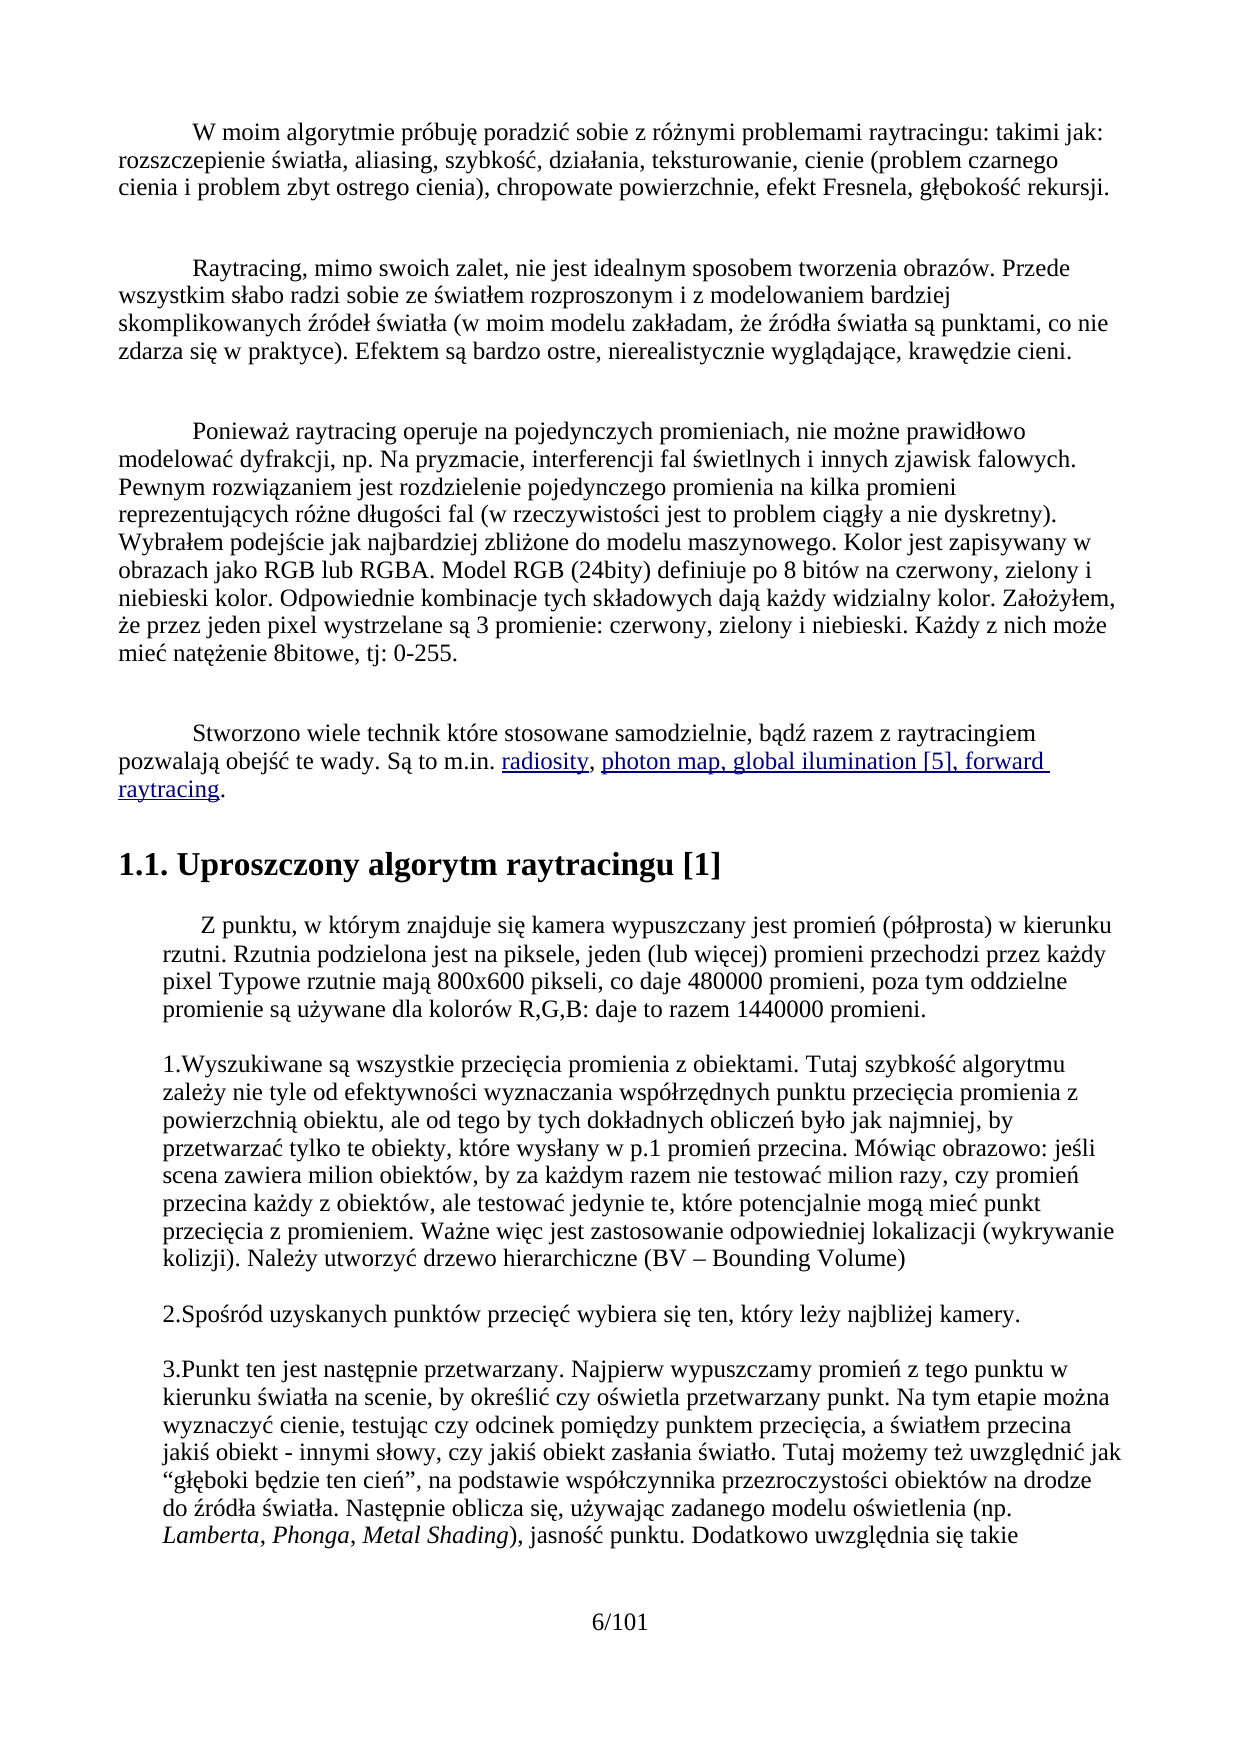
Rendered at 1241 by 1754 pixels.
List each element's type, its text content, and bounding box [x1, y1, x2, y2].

text Stworzono wiele technik które stosowane samodzielnie, bądź razem z raytracingiem pozwalają obejść te wady. Są to m.in. radiosity, photon map, global ilumination [5], forward raytracing. [118, 719, 1122, 803]
text Raytracing, mimo swoich zalet, nie jest idealnym sposobem tworzenia obrazów. Przede wszystkim słabo radzi sobie ze światłem rozproszonym i z modelowaniem bardziej skomplikowanych źródeł światła (w moim modelu zakładam, że źródła światła są punktami, co nie zdarza się w praktyce). Efektem są bardzo ostre, nierealistycznie wyglądające, krawędzie cieni. [118, 254, 1122, 365]
text 1.1. Uproszczony algorytm raytracingu [1] [118, 845, 1122, 882]
list Wyszukiwane są wszystkie przecięcia promienia z obiektami. Tutaj szybkość algorytmu zależy nie tyle od efektywności wyznaczania współrzędnych punktu przecięcia promienia z powierzchnią obiektu, ale od tego by tych dokładnych obliczeń było jak najmniej, by przetwarzać tylko te obiekty, które wysłany w p.1 promień przecina. Mówiąc obrazowo: jeśli scena zawiera milion obiektów, by za każdym razem nie testować milion razy, czy promień przecina każdy z obiektów, ale testować jedynie te, które potencjalnie mogą mieć punkt przecięcia z promieniem. Ważne więc jest zastosowanie odpowiedniej lokalizacji (wykrywanie kolizji). Należy utworzyć drzewo hierarchiczne (BV – Bounding Volume) [162, 1051, 1122, 1272]
text Ponieważ raytracing operuje na pojedynczych promieniach, nie możne prawidłowo modelować dyfrakcji, np. Na pryzmacie, interferencji fal świetlnych i innych zjawisk falowych. Pewnym rozwiązaniem jest rozdzielenie pojedynczego promienia na kilka promieni reprezentujących różne długości fal (w rzeczywistości jest to problem ciągły a nie dyskretny). Wybrałem podejście jak najbardziej zbliżone do modelu maszynowego. Kolor jest zapisywany w obrazach jako RGB lub RGBA. Model RGB (24bity) definiuje po 8 bitów na czerwony, zielony i niebieski kolor. Odpowiednie kombinacje tych składowych dają każdy widzialny kolor. Założyłem, że przez jeden pixel wystrzelane są 3 promienie: czerwony, zielony i niebieski. Każdy z nich może mieć natężenie 8bitowe, tj: 0-255. [118, 417, 1122, 667]
list Punkt ten jest następnie przetwarzany. Najpierw wypuszczamy promień z tego punktu w kierunku światła na scenie, by określić czy oświetla przetwarzany punkt. Na tym etapie można wyznaczyć cienie, testując czy odcinek pomiędzy punktem przecięcia, a światłem przecina jakiś obiekt - innymi słowy, czy jakiś obiekt zasłania światło. Tutaj możemy też uwzględnić jak “głęboki będzie ten cień”, na podstawie współczynnika przezroczystości obiektów na drodze do źródła światła. Następnie oblicza się, używając zadanego modelu oświetlenia (np. Lamberta, Phonga, Metal Shading), jasność punktu. Dodatkowo uwzględnia się takie [162, 1355, 1122, 1549]
text W moim algorytmie próbuję poradzić sobie z różnymi problemami raytracingu: takimi jak: rozszczepienie światła, aliasing, szybkość, działania, teksturowanie, cienie (problem czarnego cienia i problem zbyt ostrego cienia), chropowate powierzchnie, efekt Fresnela, głębokość rekursji. [118, 118, 1122, 201]
text Z punktu, w którym znajduje się kamera wypuszczany jest promień (półprosta) w kierunku rzutni. Rzutnia podzielona jest na piksele, jeden (lub więcej) promieni przechodzi przez każdy pixel Typowe rzutnie mają 800x600 pikseli, co daje 480000 promieni, poza tym oddzielne promienie są używane dla kolorów R,G,B: daje to razem 1440000 promieni. [162, 910, 1122, 1023]
list Spośród uzyskanych punktów przecięć wybiera się ten, który leży najbliżej kamery. [162, 1300, 1122, 1328]
